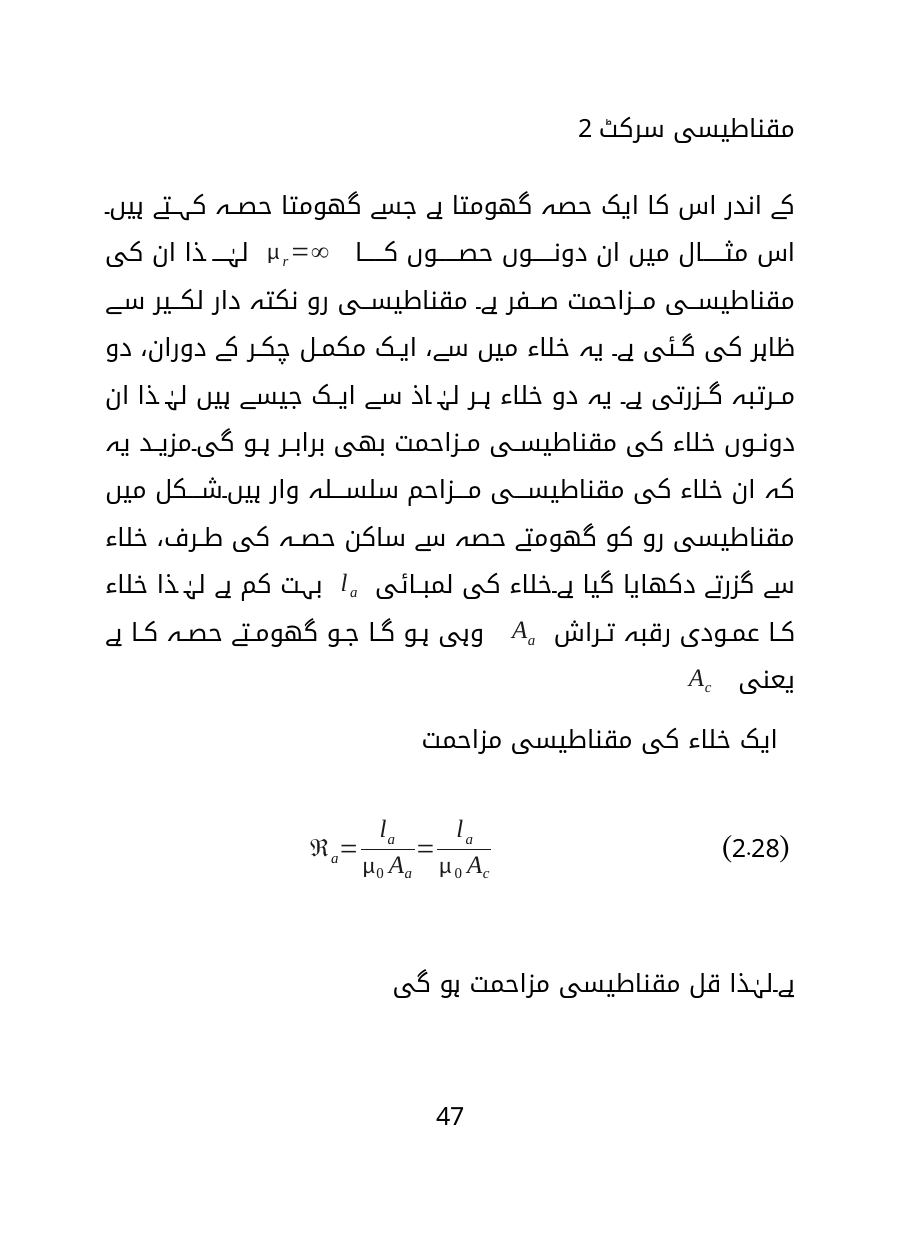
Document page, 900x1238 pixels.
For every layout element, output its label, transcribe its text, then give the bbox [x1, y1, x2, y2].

text ہے۔لہٰذا قل مقناطیسی مزاحمت ہو گی [105, 961, 795, 1008]
text ایک خلاء کی مقناطیسی مزاحمت [105, 716, 795, 764]
table_header (2.28) [688, 810, 795, 901]
text اس شکل میں ایک گھومتے مشین، مثلاً موٹر، کی ایک سادہ شکل دکھائی گئی ہے۔ ایسے مشینوں میں باہر کا حصہ ساکن رہتا ہے جس جو مشین کا ساکن حصہ کہتے ہیں اور اس ساکن حصہ کے اندر اس کا ایک حصہ گھومتا ہے جسے گھومتا حصہ کہتے ہیں۔ اس مثال میں ان دونوں حصوں کا لہٰذا ان کی مقناطیسی مزاحمت صفر ہے۔ مقناطیسی رو نکتہ دار لکیر سے ظاہر کی گئی ہے۔ یہ خلاء میں سے، ایک مکمل چکر کے دوران، دو مرتبہ گزرتی ہے۔ یہ دو خلاء ہر لہٰاذ سے ایک جیسے ہیں لہٰذا ان دونوں خلاء کی مقناطیسی مزاحمت بھی برابر ہو گی۔مزید یہ کہ ان خلاء کی مقناطیسی مزاحم سلسلہ وار ہیں۔شکل میں مقناطیسی رو کو گھومتے حصہ سے ساکن حصہ کی طرف، خلاء سے گزرتے دکھایا گیا ہے۔خلاء کی لمبائیبہت کم ہے لہٰذا خلاء کا عمودی رقبہ تراش وہی ہو گا جو گھومتے حصہ کا ہے یعنی [105, 182, 795, 704]
table_header [105, 810, 688, 901]
